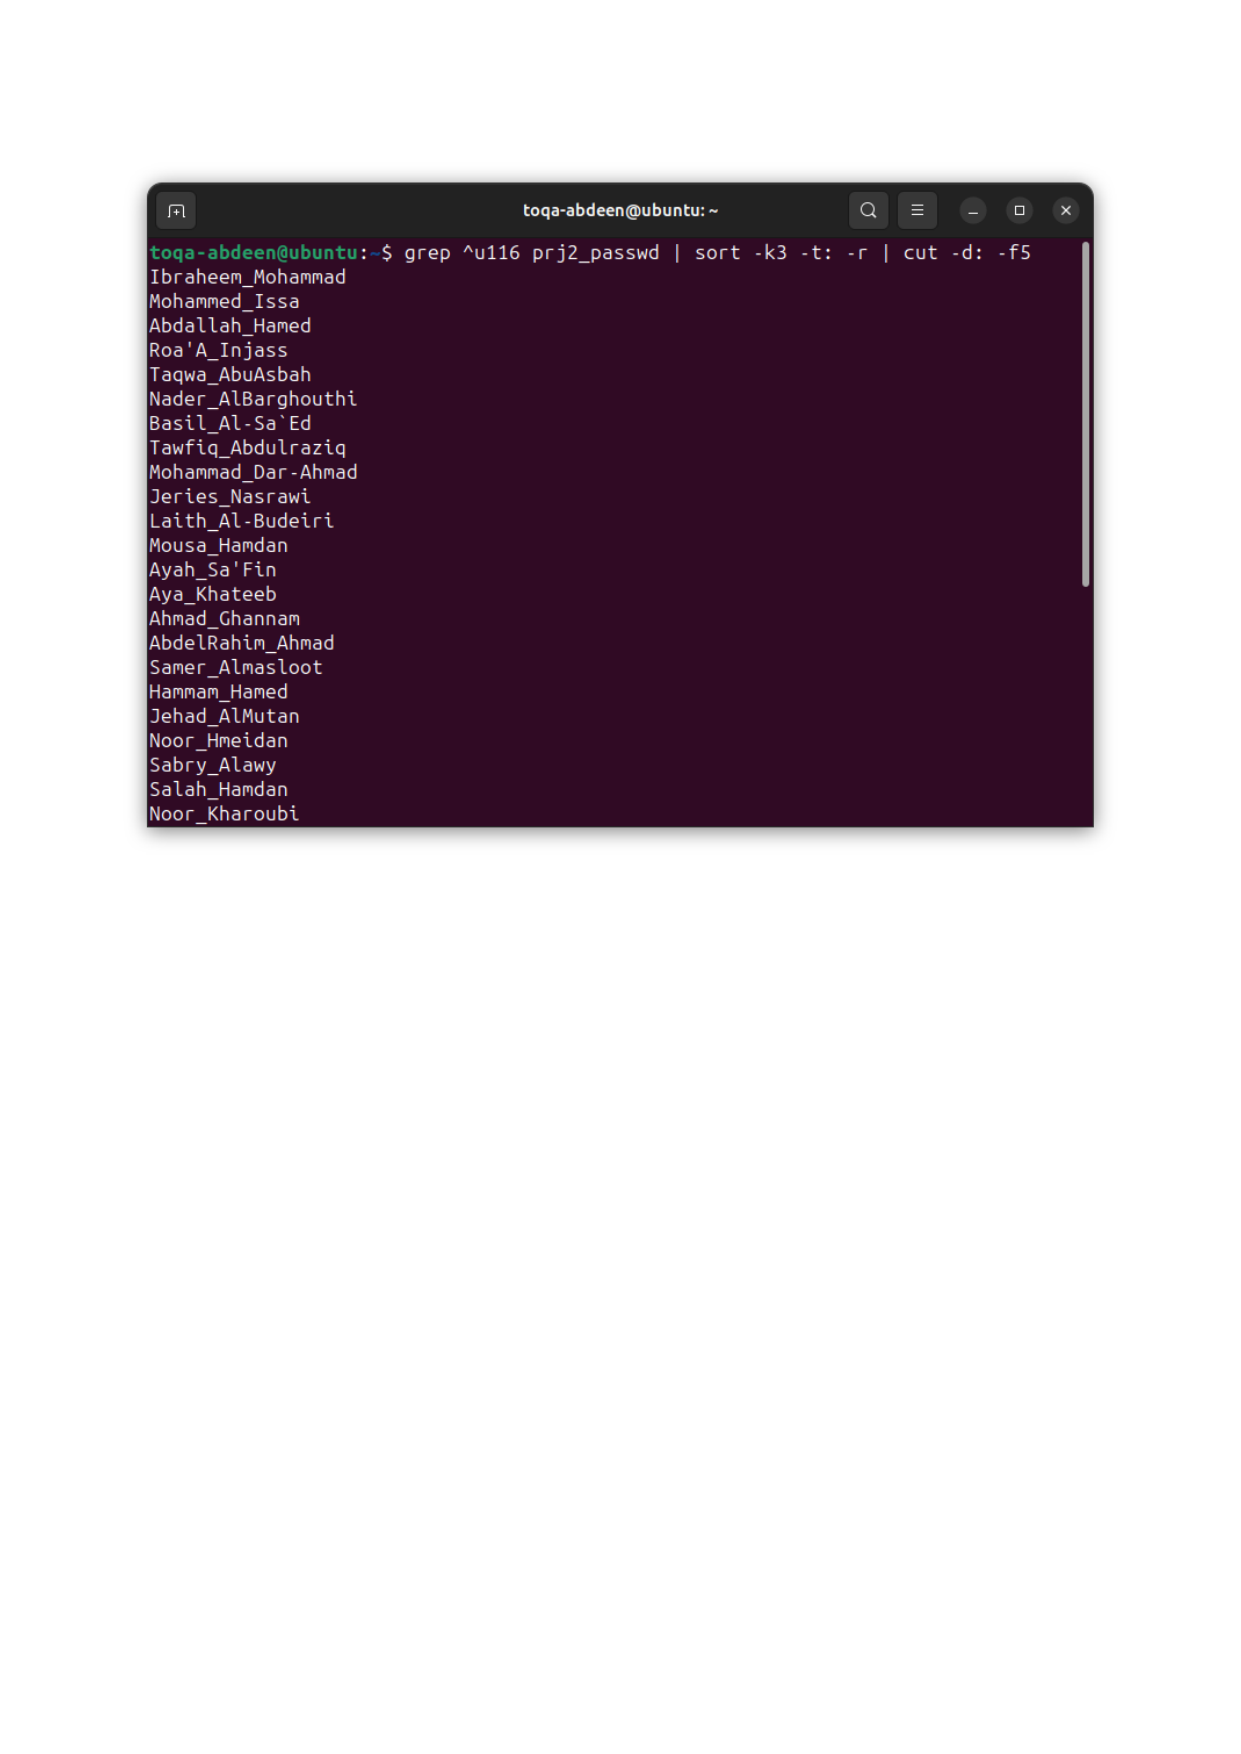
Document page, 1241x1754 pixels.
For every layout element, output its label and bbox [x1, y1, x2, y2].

picture [118, 157, 1123, 860]
